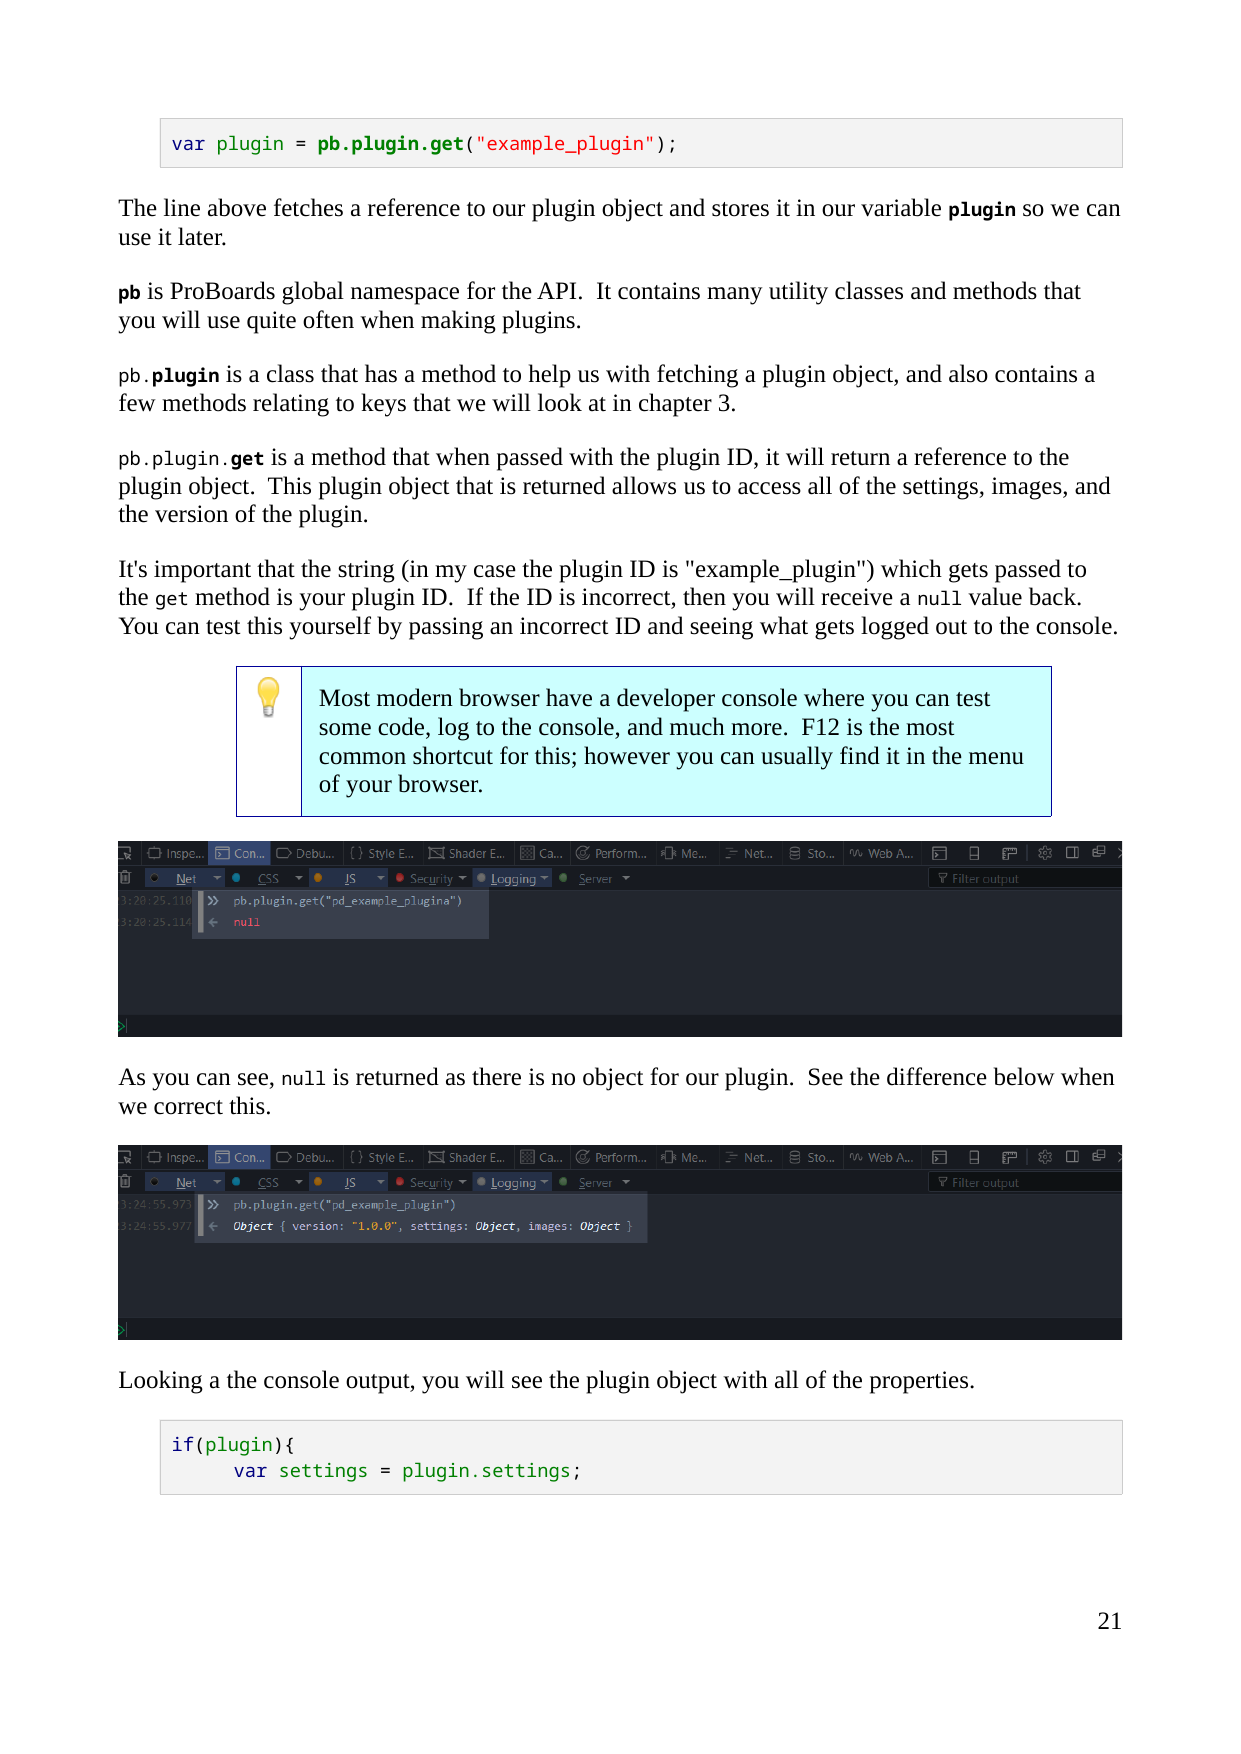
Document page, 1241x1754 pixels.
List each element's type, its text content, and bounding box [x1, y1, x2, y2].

text The line above fetches a reference to our plugin object and stores it in our variable plugin so we can use it later. [118, 193, 1122, 250]
table_header [237, 667, 301, 816]
text var settings = plugin.settings; [161, 1445, 1122, 1494]
text pb is ProBoards global namespace for the API. It contains many utility classes and methods that you will use quite often when making plugins. [118, 276, 1122, 333]
text As you can see, null is returned as there is no object for our plugin. See the difference below when we correct this. [118, 1062, 1122, 1120]
table_header Most modern browser have a developer console where you can test some code, log to the console, and much more. F12 is the most common shortcut for this; however you can usually find it in the menu of your browser. [302, 667, 1051, 816]
text pb.plugin.get is a method that when passed with the plugin ID, it will return a reference to the plugin object. This plugin object that is returned allows us to access all of the settings, images, and the version of the plugin. [118, 442, 1122, 528]
picture [118, 841, 1123, 1037]
picture [118, 1145, 1123, 1340]
text var plugin = pb.plugin.get("example_plugin"); [161, 119, 1122, 167]
picture [251, 677, 286, 718]
text pb.plugin is a class that has a method to help us with fetching a plugin object, and also contains a few methods relating to keys that we will look at in chapter 3. [118, 359, 1122, 416]
text Looking a the console output, you will see the plugin object with all of the properties. [118, 1365, 1122, 1394]
text if(plugin){ [161, 1421, 1122, 1445]
text It's important that the string (in my case the plugin ID is "example_plugin") which gets passed to the get method is your plugin ID. If the ID is incorrect, then you will receive a null value back. You can test this yourself by passing an incorrect ID and seeing what gets logged out to the console. [118, 554, 1122, 640]
